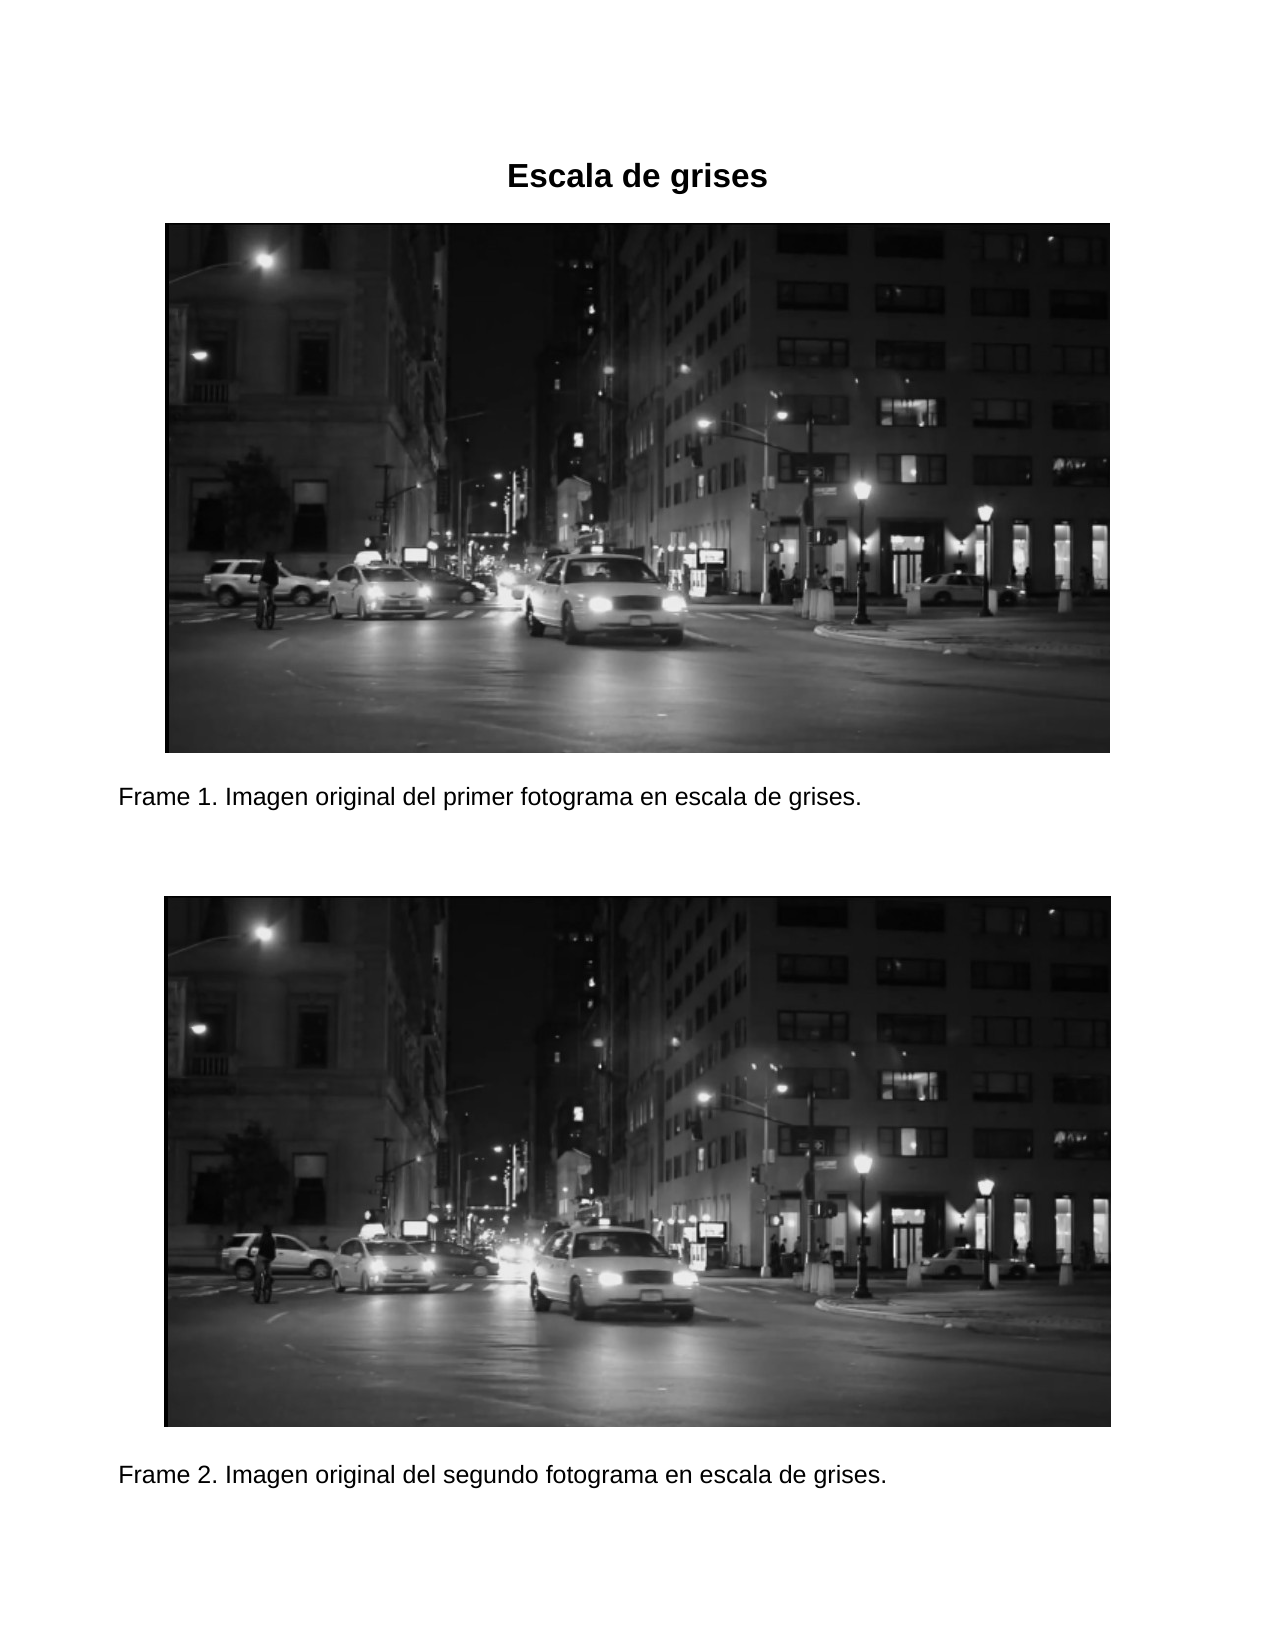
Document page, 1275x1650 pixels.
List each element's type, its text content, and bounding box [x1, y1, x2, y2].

picture [165, 223, 1110, 753]
picture [164, 896, 1111, 1427]
text Frame 2. Imagen original del segundo fotograma en escala de grises. [118, 1460, 1157, 1489]
text Escala de grises [118, 157, 1157, 195]
text Frame 1. Imagen original del primer fotograma en escala de grises. [118, 781, 1157, 810]
